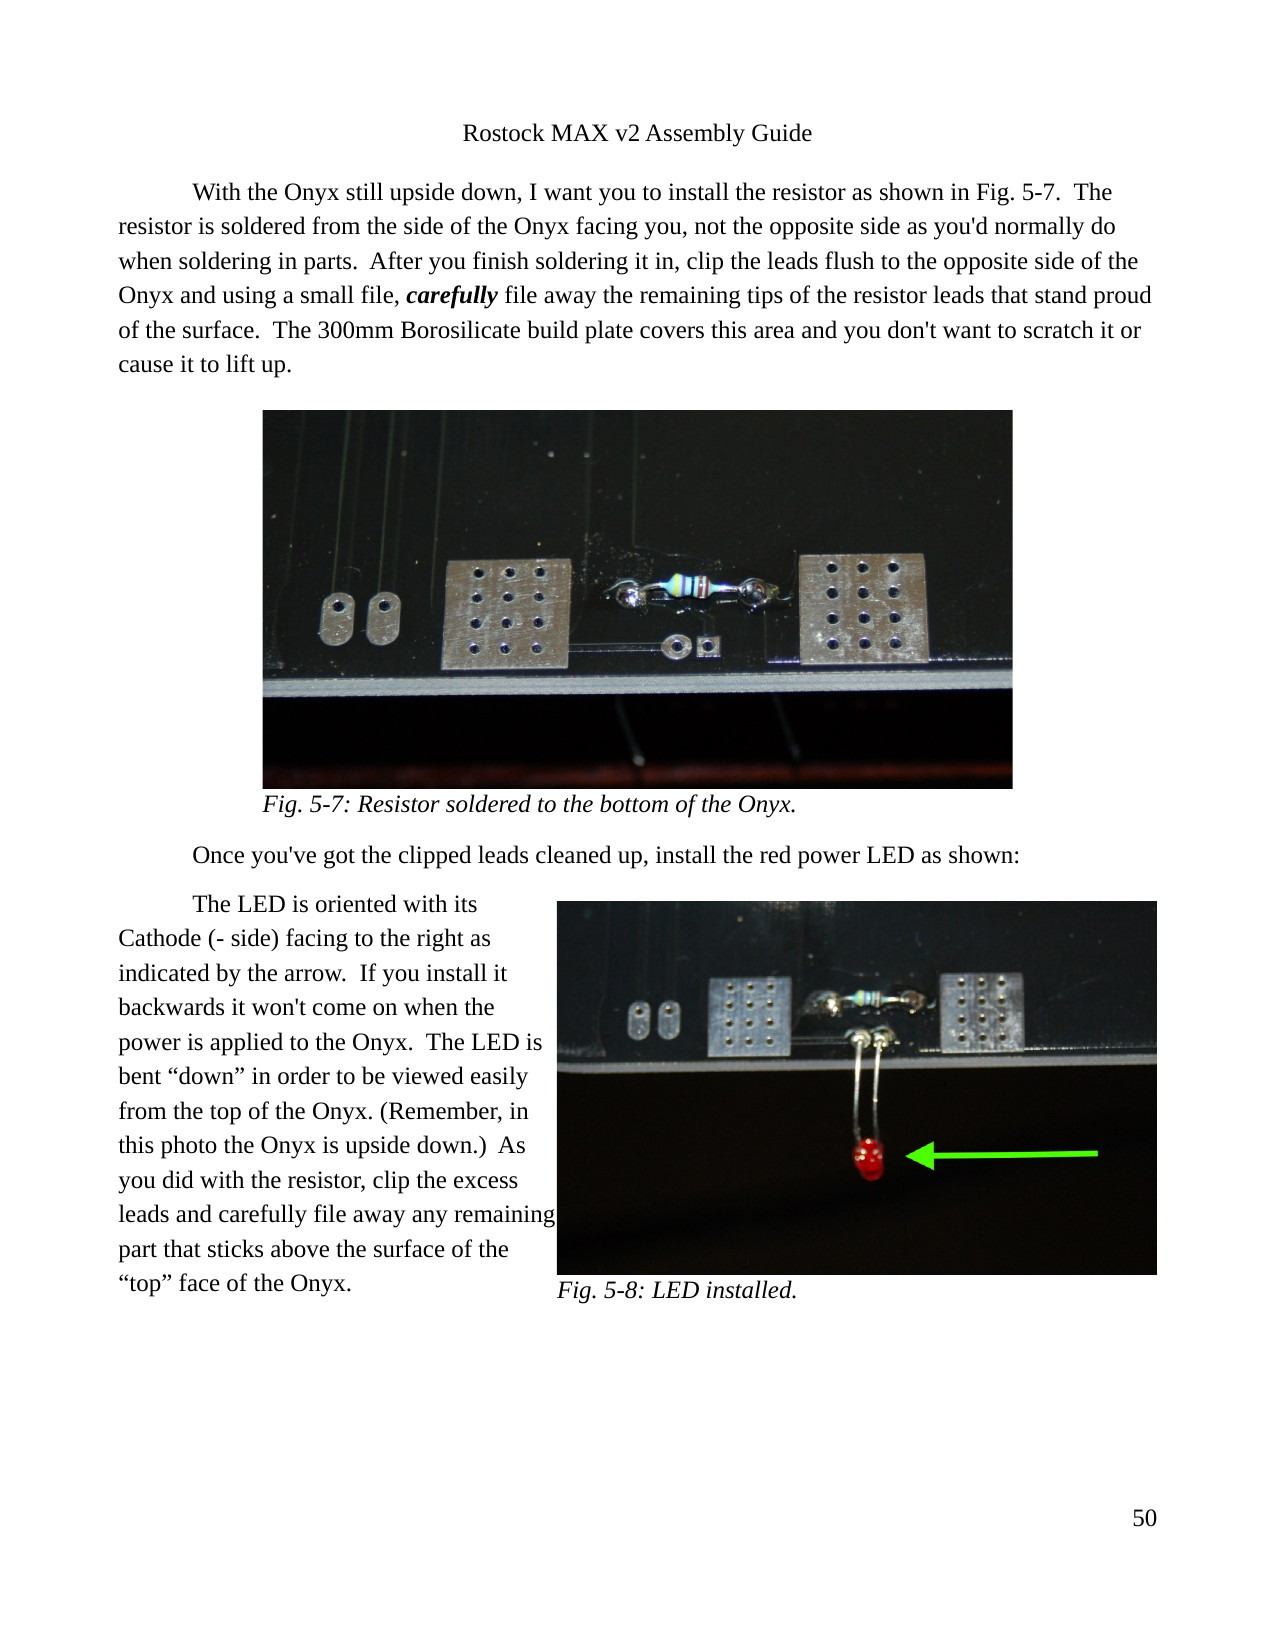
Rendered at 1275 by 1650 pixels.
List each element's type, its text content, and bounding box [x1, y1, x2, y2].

text With the Onyx still upside down, I want you to install the resistor as shown in Fig. 5-7. The resistor is soldered from the side of the Onyx facing you, not the opposite side as you'd normally do when soldering in parts. After you finish soldering it in, clip the leads flush to the opposite side of the Onyx and using a small file, carefully file away the remaining tips of the resistor leads that stand proud of the surface. The 300mm Borosilicate build plate covers this area and you don't want to scratch it or cause it to lift up. [118, 177, 1157, 378]
text Fig. 5-7: Resistor soldered to the bottom of the Onyx. [262, 789, 1012, 818]
picture [262, 410, 1013, 789]
text The LED is oriented with its Cathode (- side) facing to the right as indicated by the arrow. If you install it backwards it won't come on when the power is applied to the Onyx. The LED is bent “down” in order to be viewed easily from the top of the Onyx. (Remember, in this photo the Onyx is upside down.) As you did with the resistor, clip the excess leads and carefully file away any remaining part that sticks above the surface of the “top” face of the Onyx. [118, 889, 1157, 1297]
picture [556, 901, 1157, 1275]
text Fig. 5-8: LED installed. [557, 1275, 1157, 1304]
text Once you've got the clipped leads cleaned up, install the red power LED as shown: [118, 840, 1157, 869]
